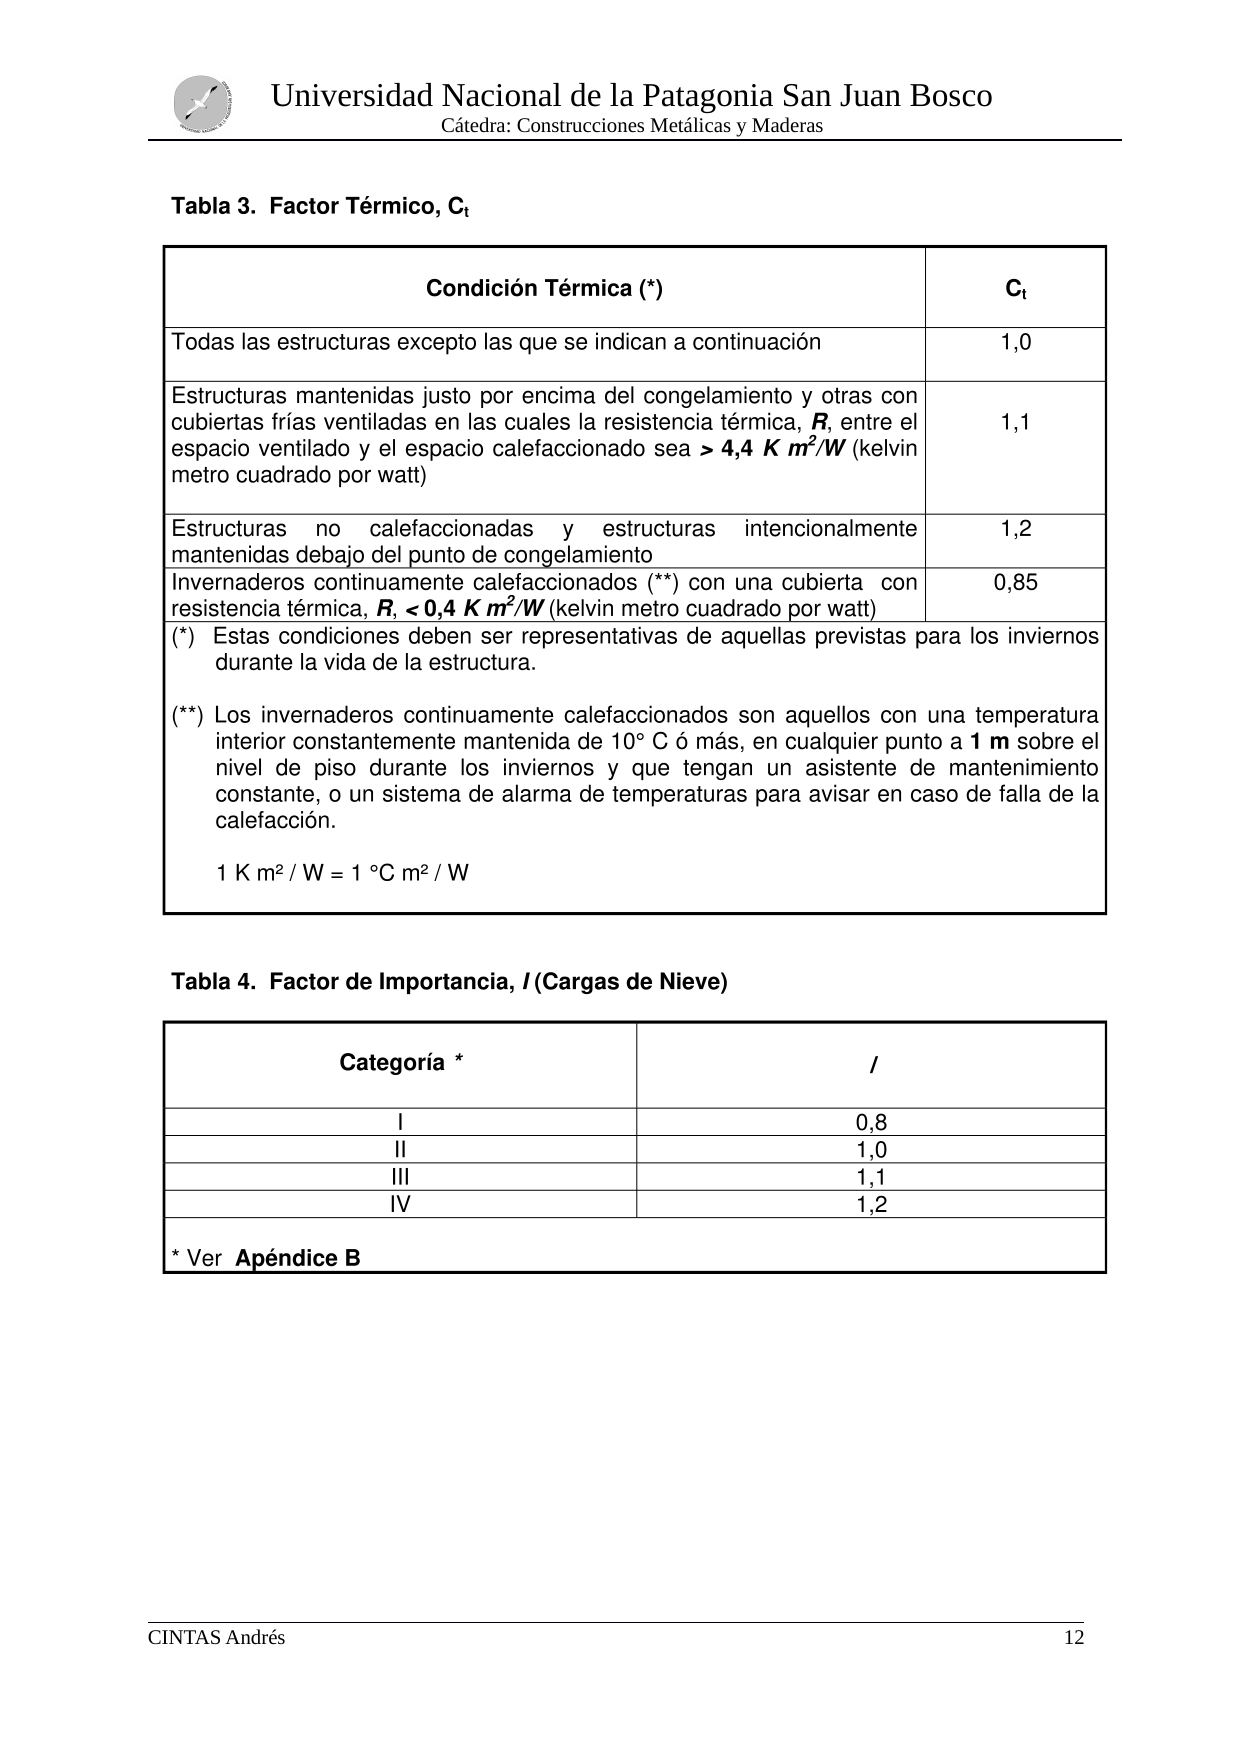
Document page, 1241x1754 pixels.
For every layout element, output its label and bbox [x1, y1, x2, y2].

picture [173, 75, 233, 134]
picture [162, 196, 1108, 1274]
